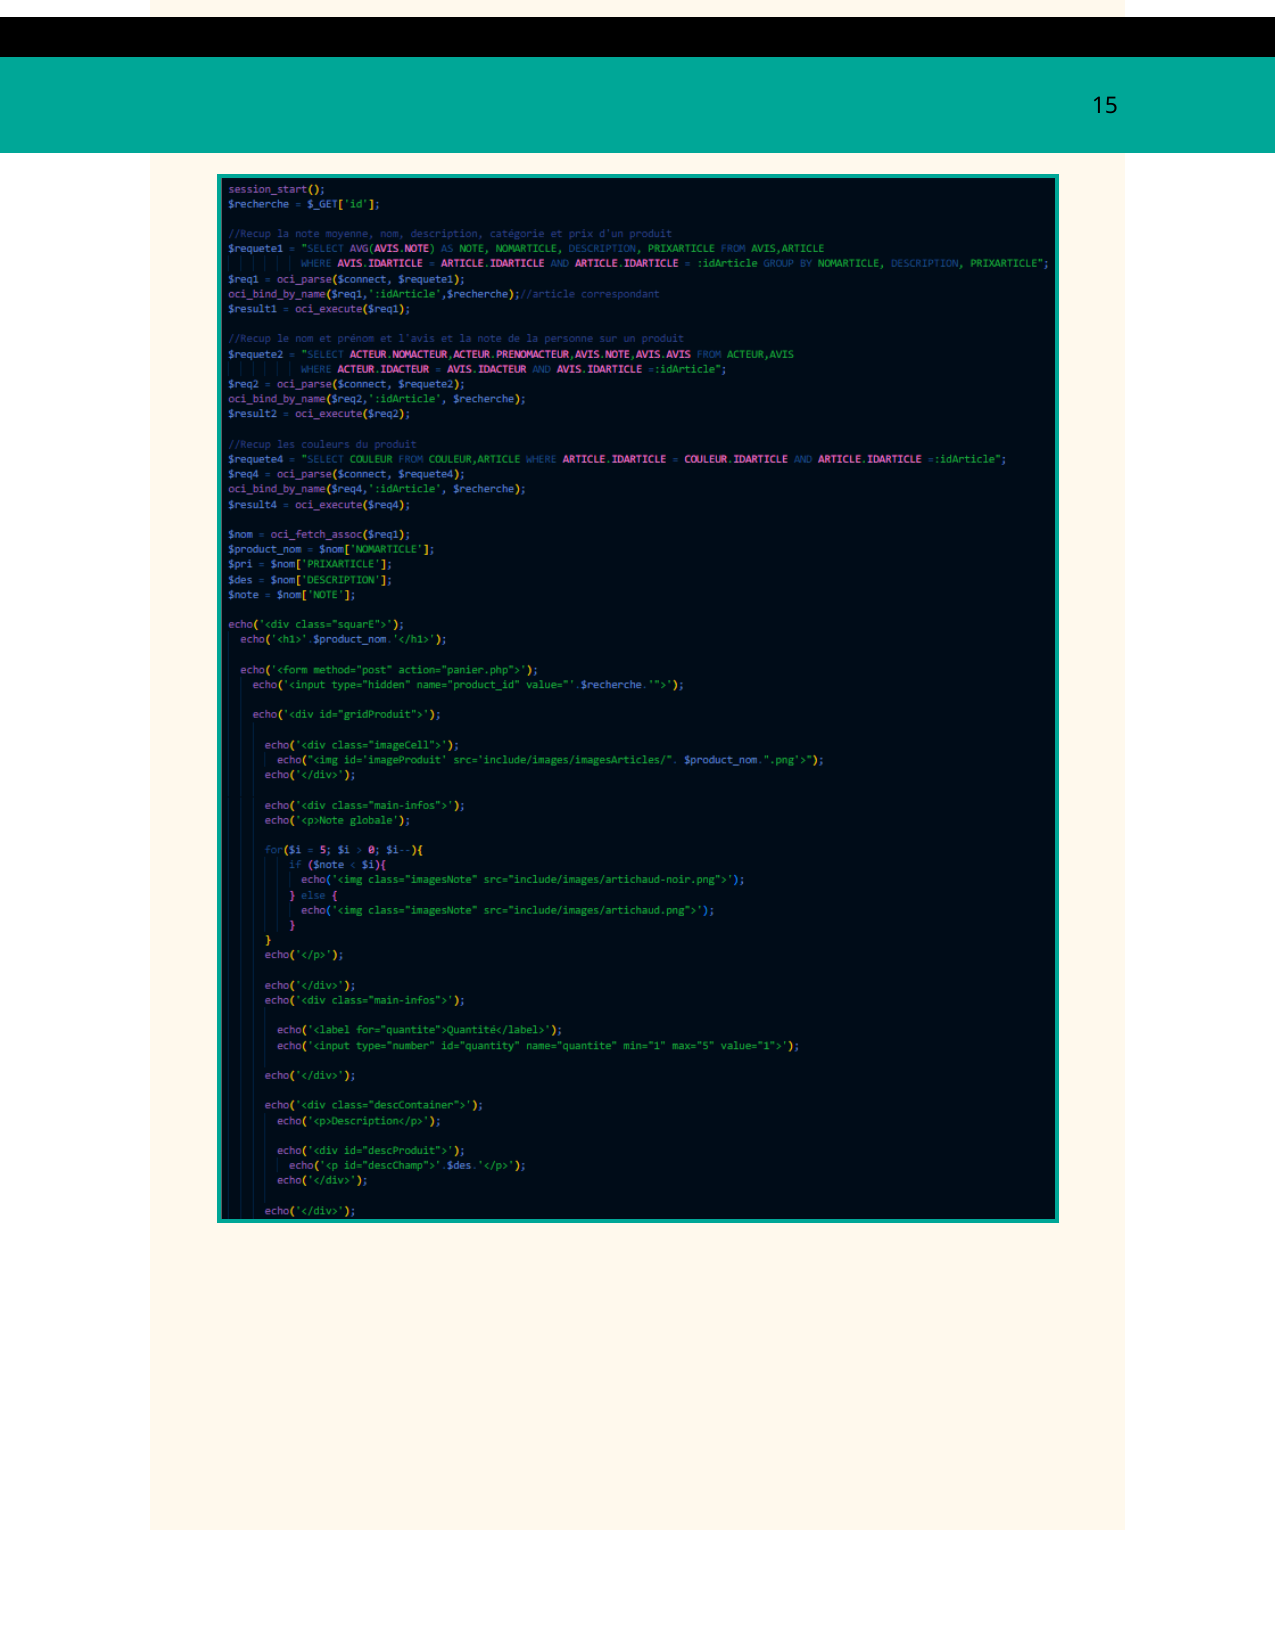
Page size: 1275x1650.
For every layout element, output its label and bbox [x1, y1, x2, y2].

picture [221, 178, 1055, 1219]
